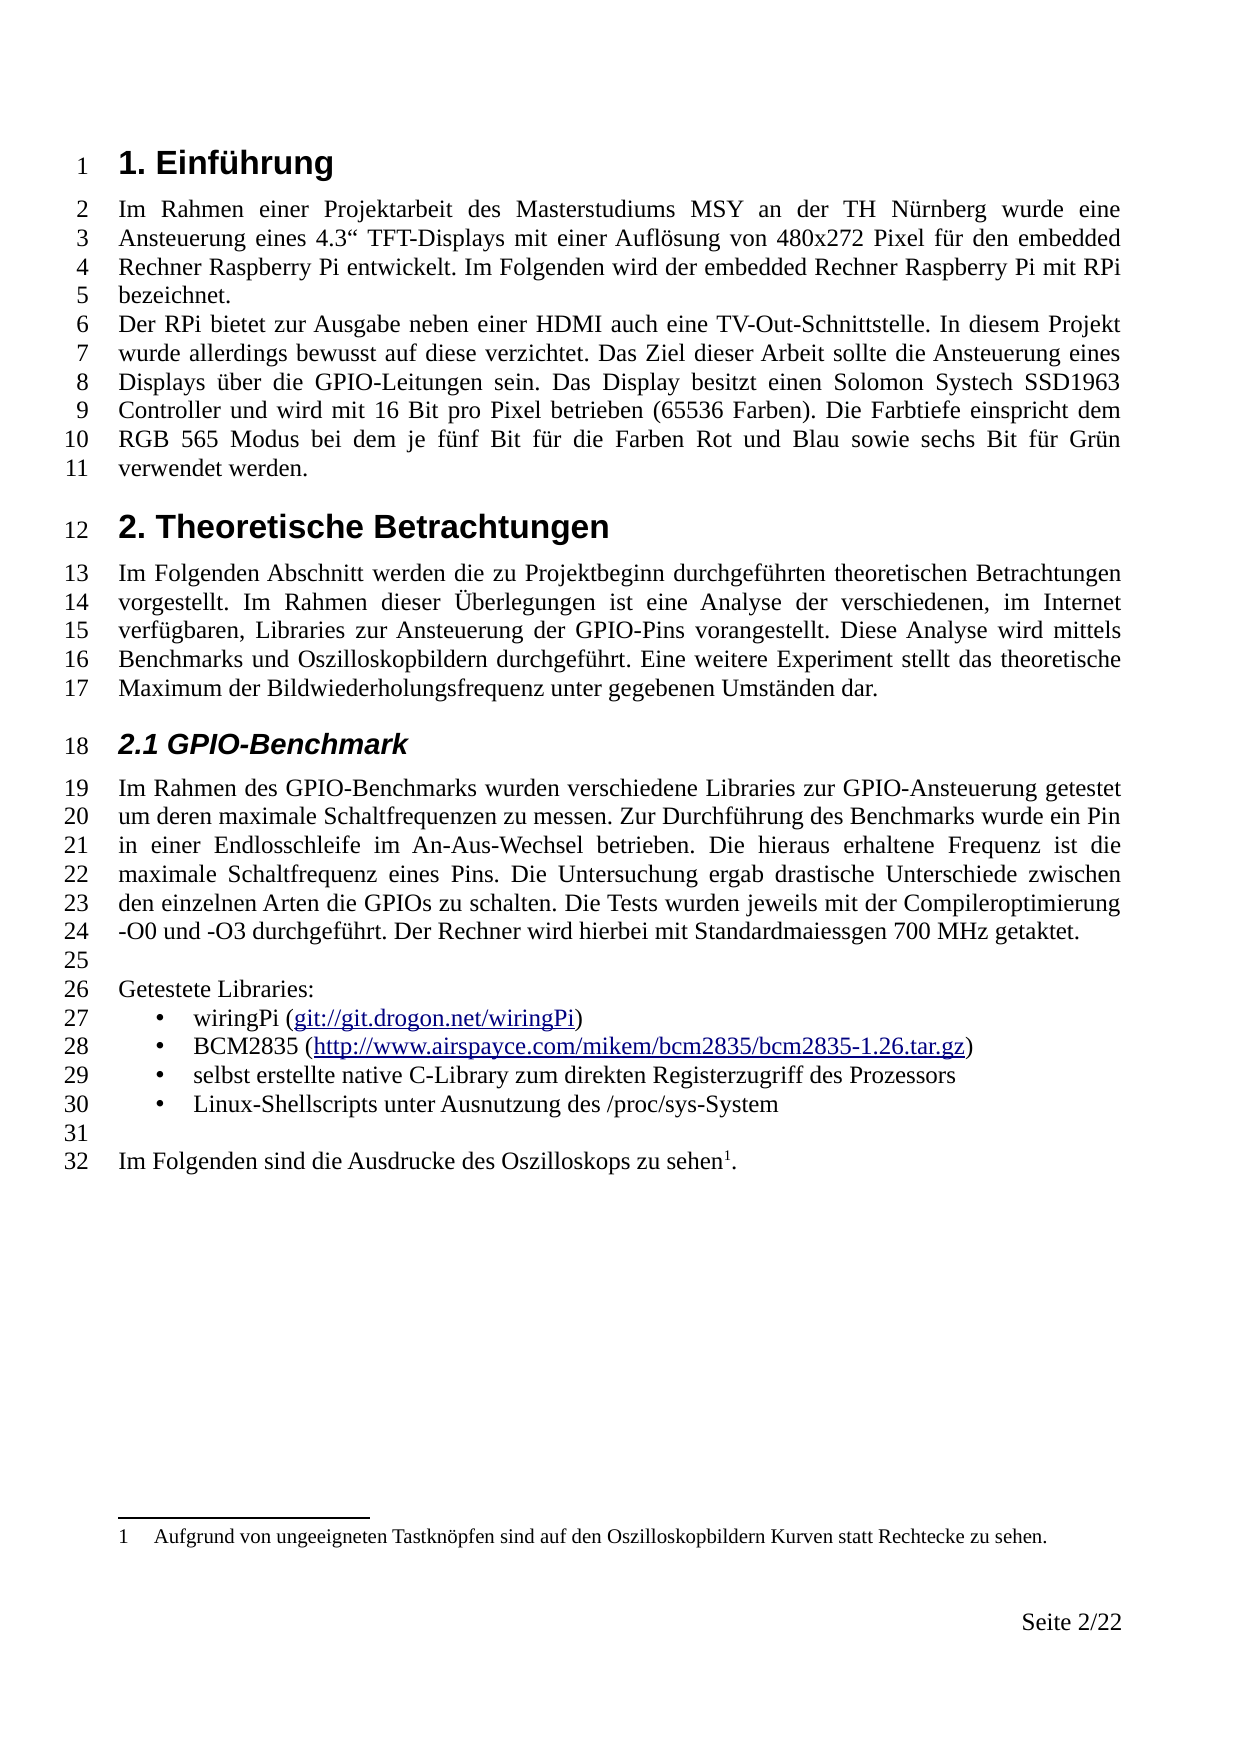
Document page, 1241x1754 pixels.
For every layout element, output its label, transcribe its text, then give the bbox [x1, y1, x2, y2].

list selbst erstellte native C-Library zum direkten Registerzugriff des Prozessors [156, 1060, 1122, 1089]
list BCM2835 (http://www.airspayce.com/mikem/bcm2835/bcm2835-1.26.tar.gz) [156, 1031, 1122, 1060]
text Aufgrund von ungeeigneten Tastknöpfen sind auf den Oszilloskopbildern Kurven statt Rechtecke zu sehen. [118, 1524, 1122, 1548]
list wiringPi (git://git.drogon.net/wiringPi) [156, 1003, 1122, 1031]
text Im Rahmen einer Projektarbeit des Masterstudiums MSY an der TH Nürnberg wurde eine Ansteuerung eines 4.3“ TFT-Displays mit einer Auflösung von 480x272 Pixel für den embedded Rechner Raspberry Pi entwickelt. Im Folgenden wird der embedded Rechner Raspberry Pi mit RPi bezeichnet. [118, 194, 1122, 309]
text Im Folgenden Abschnitt werden die zu Projektbeginn durchgeführten theoretischen Betrachtungen vorgestellt. Im Rahmen dieser Überlegungen ist eine Analyse der verschiedenen, im Internet verfügbaren, Libraries zur Ansteuerung der GPIO-Pins vorangestellt. Diese Analyse wird mittels Benchmarks und Oszilloskopbildern durchgeführt. Eine weitere Experiment stellt das theoretische Maximum der Bildwiederholungsfrequenz unter gegebenen Umständen dar. [118, 558, 1122, 702]
text Im Rahmen des GPIO-Benchmarks wurden verschiedene Libraries zur GPIO-Ansteuerung getestet um deren maximale Schaltfrequenzen zu messen. Zur Durchführung des Benchmarks wurde ein Pin in einer Endlosschleife im An-Aus-Wechsel betrieben. Die hieraus erhaltene Frequenz ist die maximale Schaltfrequenz eines Pins. Die Untersuchung ergab drastische Unterschiede zwischen den einzelnen Arten die GPIOs zu schalten. Die Tests wurden jeweils mit der Compileroptimierung -O0 und -O3 durchgeführt. Der Rechner wird hierbei mit Standardmaiessgen 700 MHz getaktet. [118, 773, 1122, 945]
text Im Folgenden sind die Ausdrucke des Oszilloskops zu sehen. [118, 1146, 1122, 1175]
text Getestete Libraries: [118, 974, 1122, 1003]
text Der RPi bietet zur Ausgabe neben einer HDMI auch eine TV-Out-Schnittstelle. In diesem Projekt wurde allerdings bewusst auf diese verzichtet. Das Ziel dieser Arbeit sollte die Ansteuerung eines Displays über die GPIO-Leitungen sein. Das Display besitzt einen Solomon Systech SSD1963 Controller und wird mit 16 Bit pro Pixel betrieben (65536 Farben). Die Farbtiefe einspricht dem RGB 565 Modus bei dem je fünf Bit für die Farben Rot und Blau sowie sechs Bit für Grün verwendet werden. [118, 309, 1122, 482]
subtitle 2.1 GPIO-Benchmark [118, 727, 1122, 760]
list Linux-Shellscripts unter Ausnutzung des /proc/sys-System [156, 1089, 1122, 1118]
subtitle 2. Theoretische Betrachtungen [118, 507, 1122, 545]
subtitle 1. Einführung [118, 143, 1122, 182]
